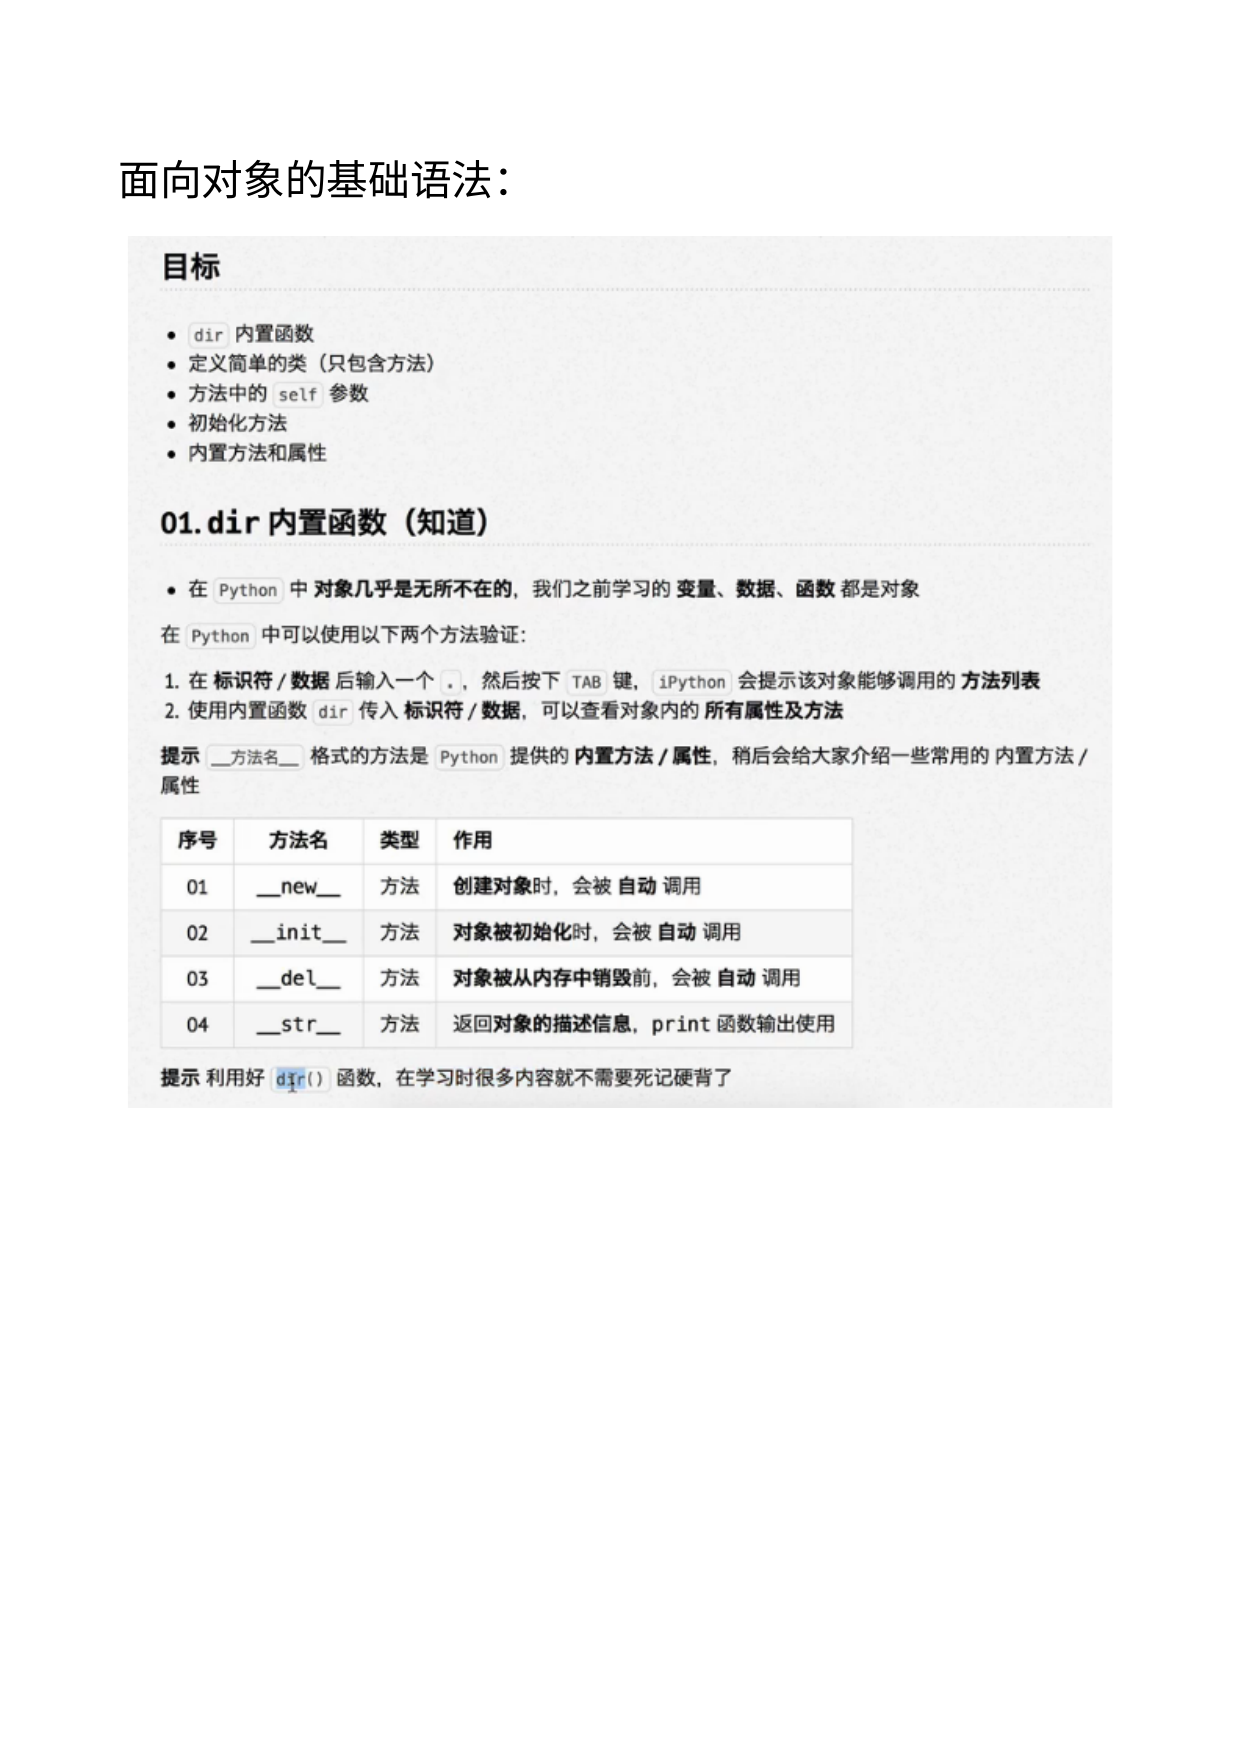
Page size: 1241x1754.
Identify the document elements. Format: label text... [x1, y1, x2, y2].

text 面向对象的基础语法： [118, 147, 1122, 207]
picture [127, 236, 1113, 1108]
